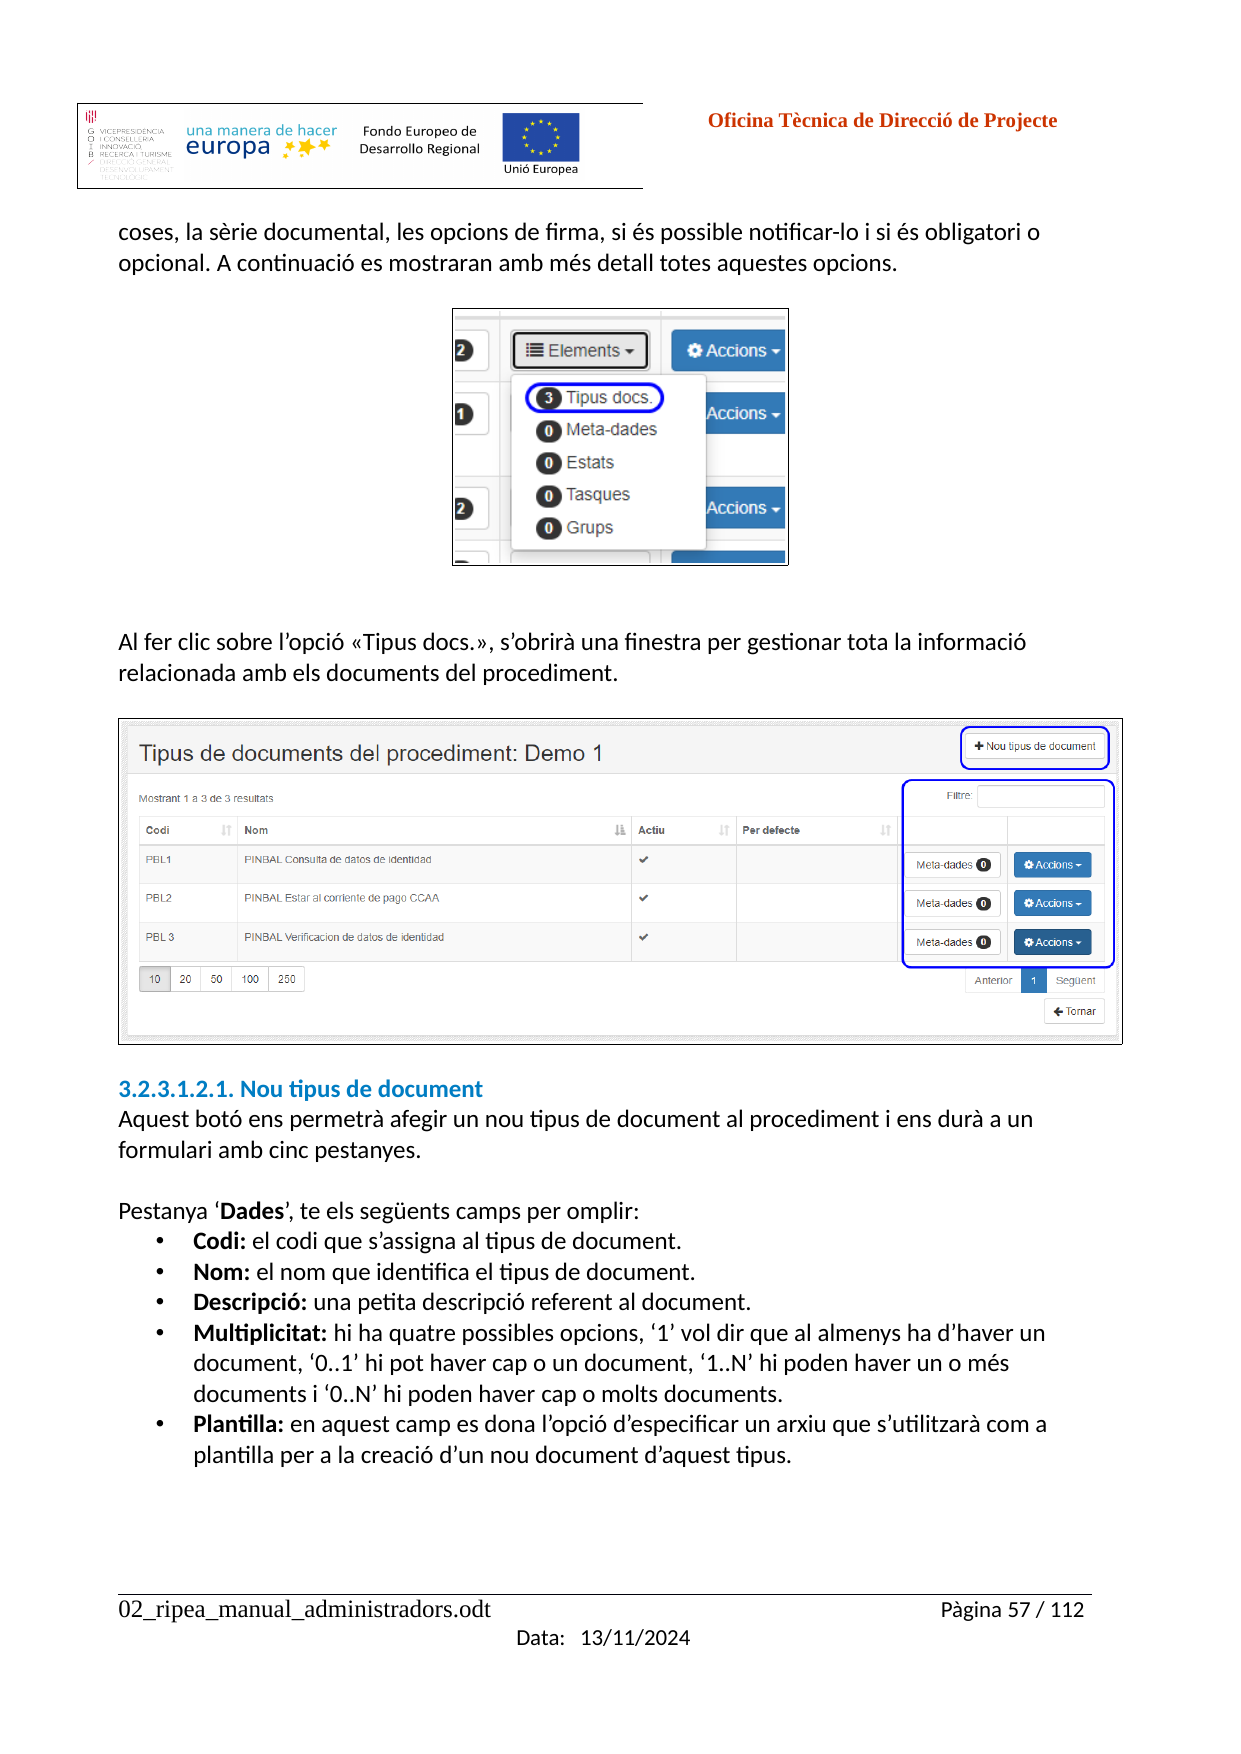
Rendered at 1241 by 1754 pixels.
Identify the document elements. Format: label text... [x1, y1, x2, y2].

list Plantilla: en aquest camp es dona l’opció d’especificar un arxiu que s’utilitzarà com a plantilla per a la creació d’un nou document d’aquest tipus. [156, 1408, 1122, 1469]
text Al fer clic sobre l’opció «Tipus docs.», s’obrirà una finestra per gestionar tota la informació relacionada amb els documents del procediment. [118, 626, 1122, 687]
picture [455, 311, 786, 563]
text Aquest botó ens permetrà afegir un nou tipus de document al procediment i ens durà a un formulari amb cinc pestanyes. [118, 1103, 1122, 1164]
subtitle 3.2.3.1.2.1. Nou tipus de document [118, 1073, 1122, 1103]
picture [82, 108, 178, 182]
list Descripció: una petita descripció referent al document. [156, 1286, 1122, 1317]
list Codi: el codi que s’assigna al tipus de document. [156, 1225, 1122, 1256]
list Multiplicitat: hi ha quatre possibles opcions, ‘1’ vol dir que al almenys ha d’haver un document, ‘0..1’ hi pot haver cap o un document, ‘1..N’ hi poden haver un o més documents i ‘0..N’ hi poden haver cap o molts documents. [156, 1317, 1122, 1408]
text coses, la sèrie documental, les opcions de firma, si és possible notificar-lo i si és obligatori o opcional. A continuació es mostraran amb més detall totes aquestes opcions. [118, 216, 1122, 277]
text Pestanya ‘Dades’, te els següents camps per omplir: [118, 1195, 1122, 1225]
list Nom: el nom que identifica el tipus de document. [156, 1256, 1122, 1286]
picture [121, 721, 1119, 1041]
picture [184, 108, 585, 182]
